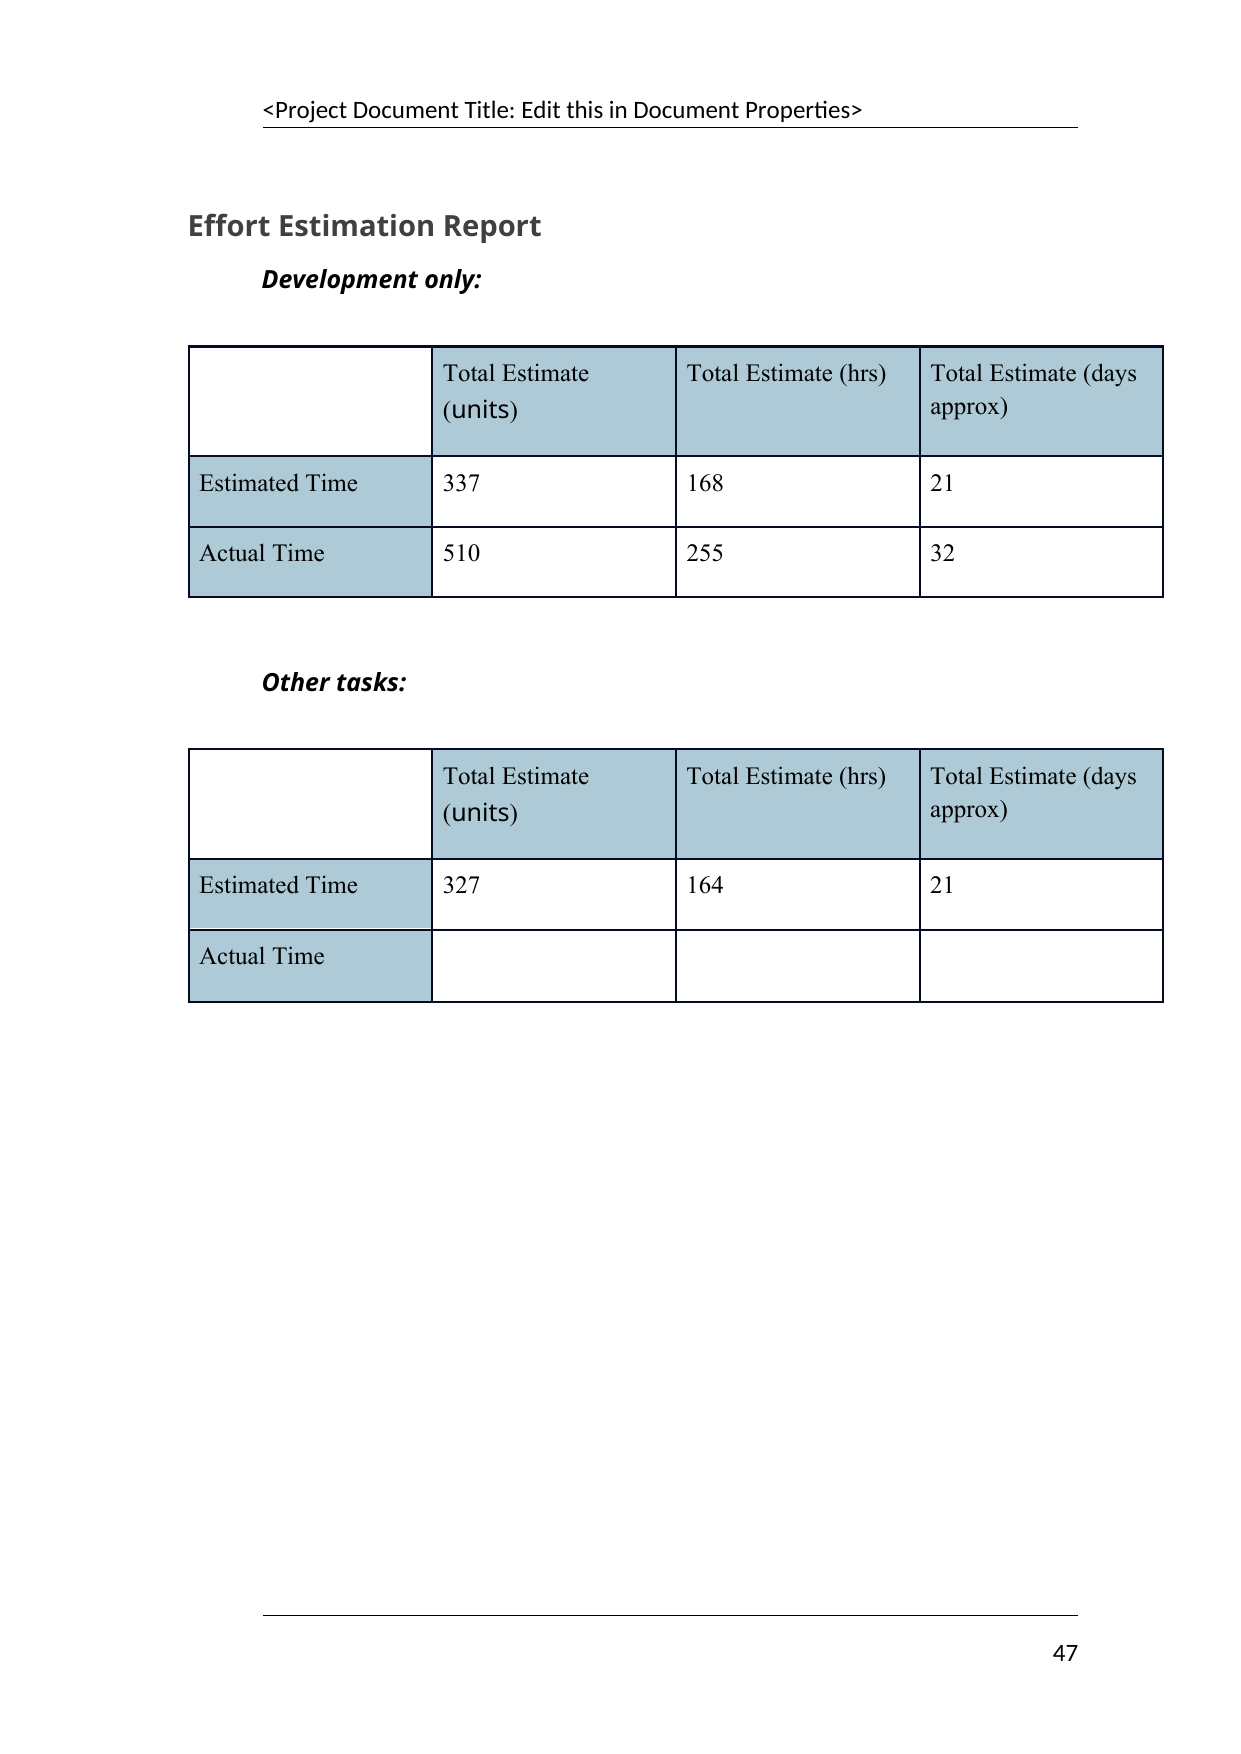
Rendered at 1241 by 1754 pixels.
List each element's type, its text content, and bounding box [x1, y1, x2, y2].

table_cell [677, 931, 919, 1001]
table_header Total Estimate (days approx) [921, 750, 1162, 858]
table_cell 164 [677, 860, 919, 928]
table_cell 21 [921, 457, 1162, 526]
table_header Total Estimate (units) [433, 750, 675, 858]
table_cell Actual Time [190, 528, 431, 596]
table_header Total Estimate (days approx) [921, 348, 1162, 455]
table_cell 510 [433, 528, 675, 596]
table_cell 255 [677, 528, 919, 596]
subtitle Development only: [261, 245, 1078, 295]
table_header Total Estimate (hrs) [677, 348, 919, 455]
table_cell 32 [921, 528, 1162, 596]
table_cell 337 [433, 457, 675, 526]
table_cell Estimated Time [190, 457, 431, 526]
table_header Total Estimate (hrs) [677, 750, 919, 858]
table_cell [921, 931, 1162, 1001]
table_cell Estimated Time [190, 860, 431, 928]
table_cell Actual Time [190, 931, 431, 1001]
table_cell 327 [433, 860, 675, 928]
table_cell [433, 931, 675, 1001]
table_cell 168 [677, 457, 919, 526]
subtitle Other tasks: [261, 648, 1078, 698]
table_header [190, 750, 431, 858]
table_cell 21 [921, 860, 1162, 928]
table_header Total Estimate (units) [433, 348, 675, 455]
subtitle Effort Estimation Report [187, 195, 1078, 245]
table_header [190, 348, 431, 455]
